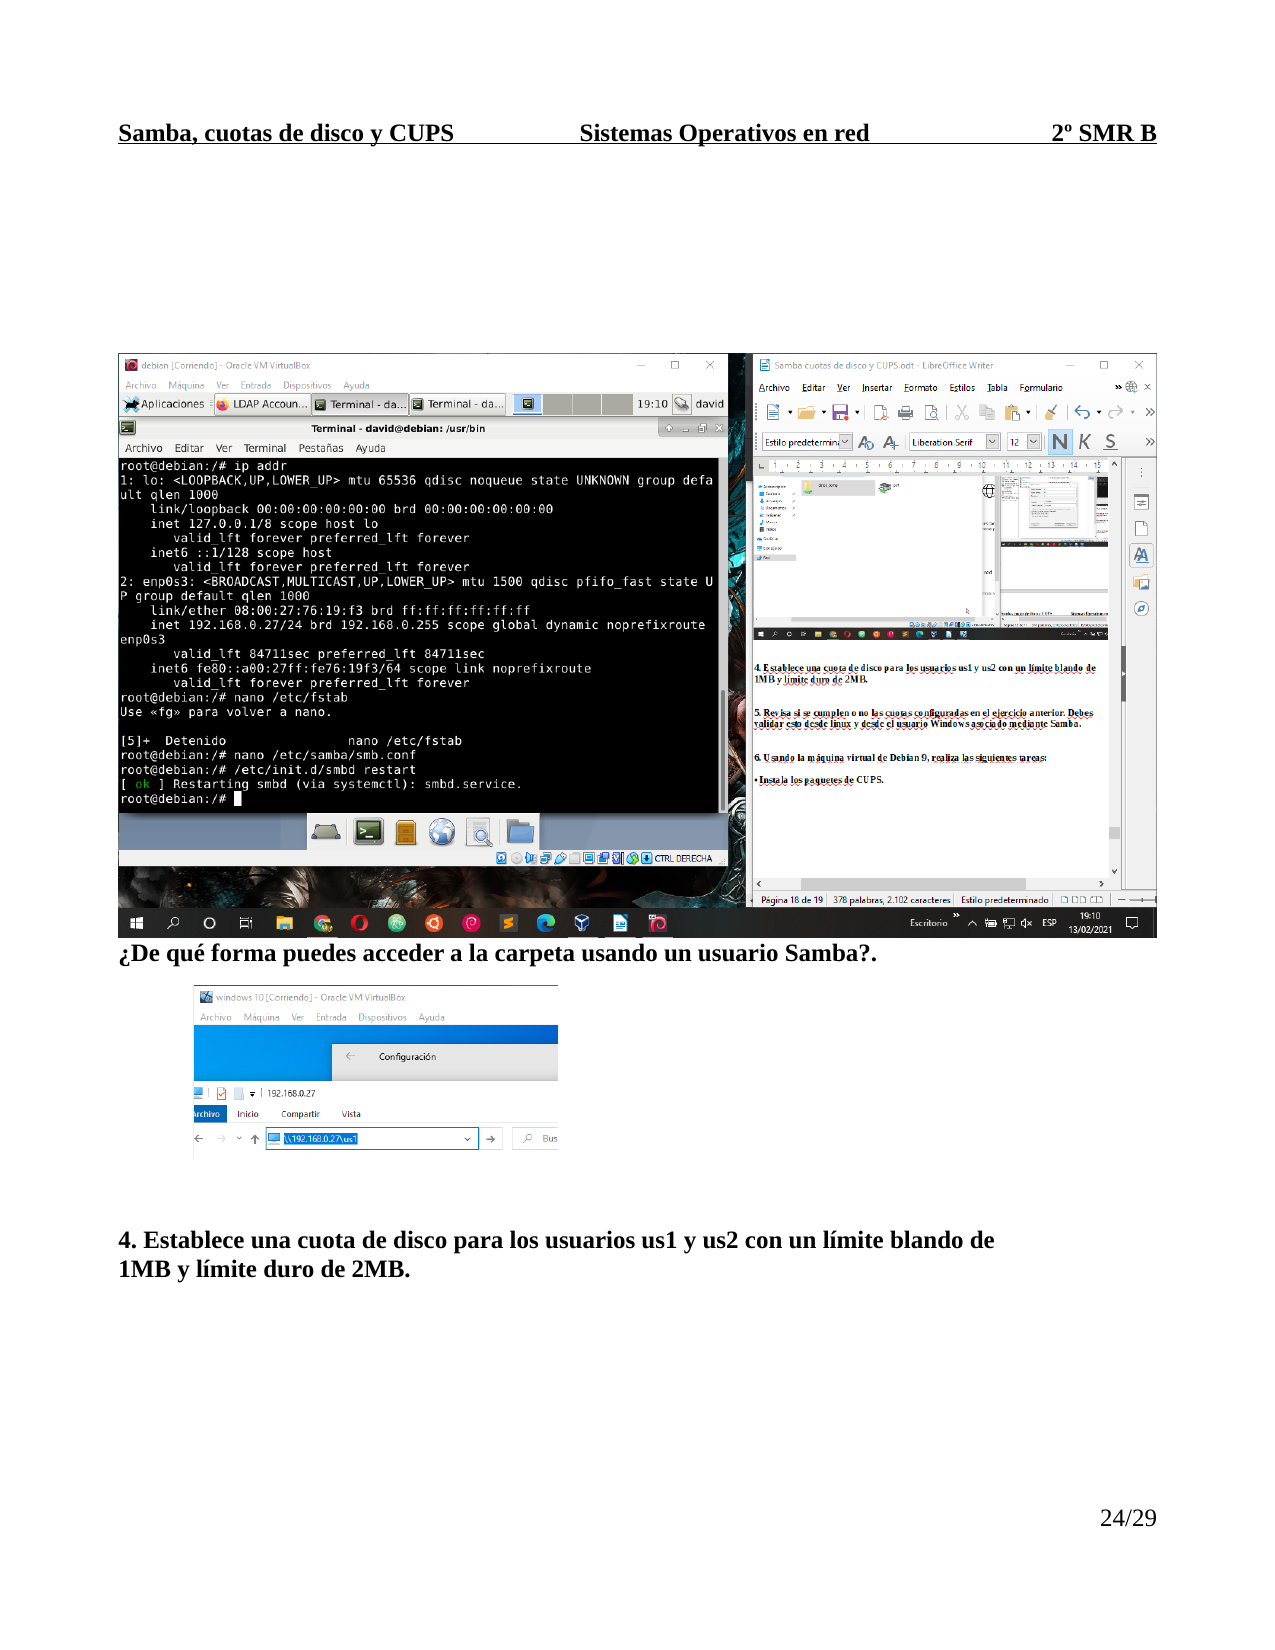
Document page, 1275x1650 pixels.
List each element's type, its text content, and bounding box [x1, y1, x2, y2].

text 4. Establece una cuota de disco para los usuarios us1 y us2 con un límite blando de [118, 1225, 1157, 1254]
text [118, 349, 1157, 353]
picture [118, 353, 1157, 938]
text ¿De qué forma puedes acceder a la carpeta usando un usuario Samba?. [118, 938, 1157, 966]
text 1MB y límite duro de 2MB. [118, 1254, 1157, 1283]
